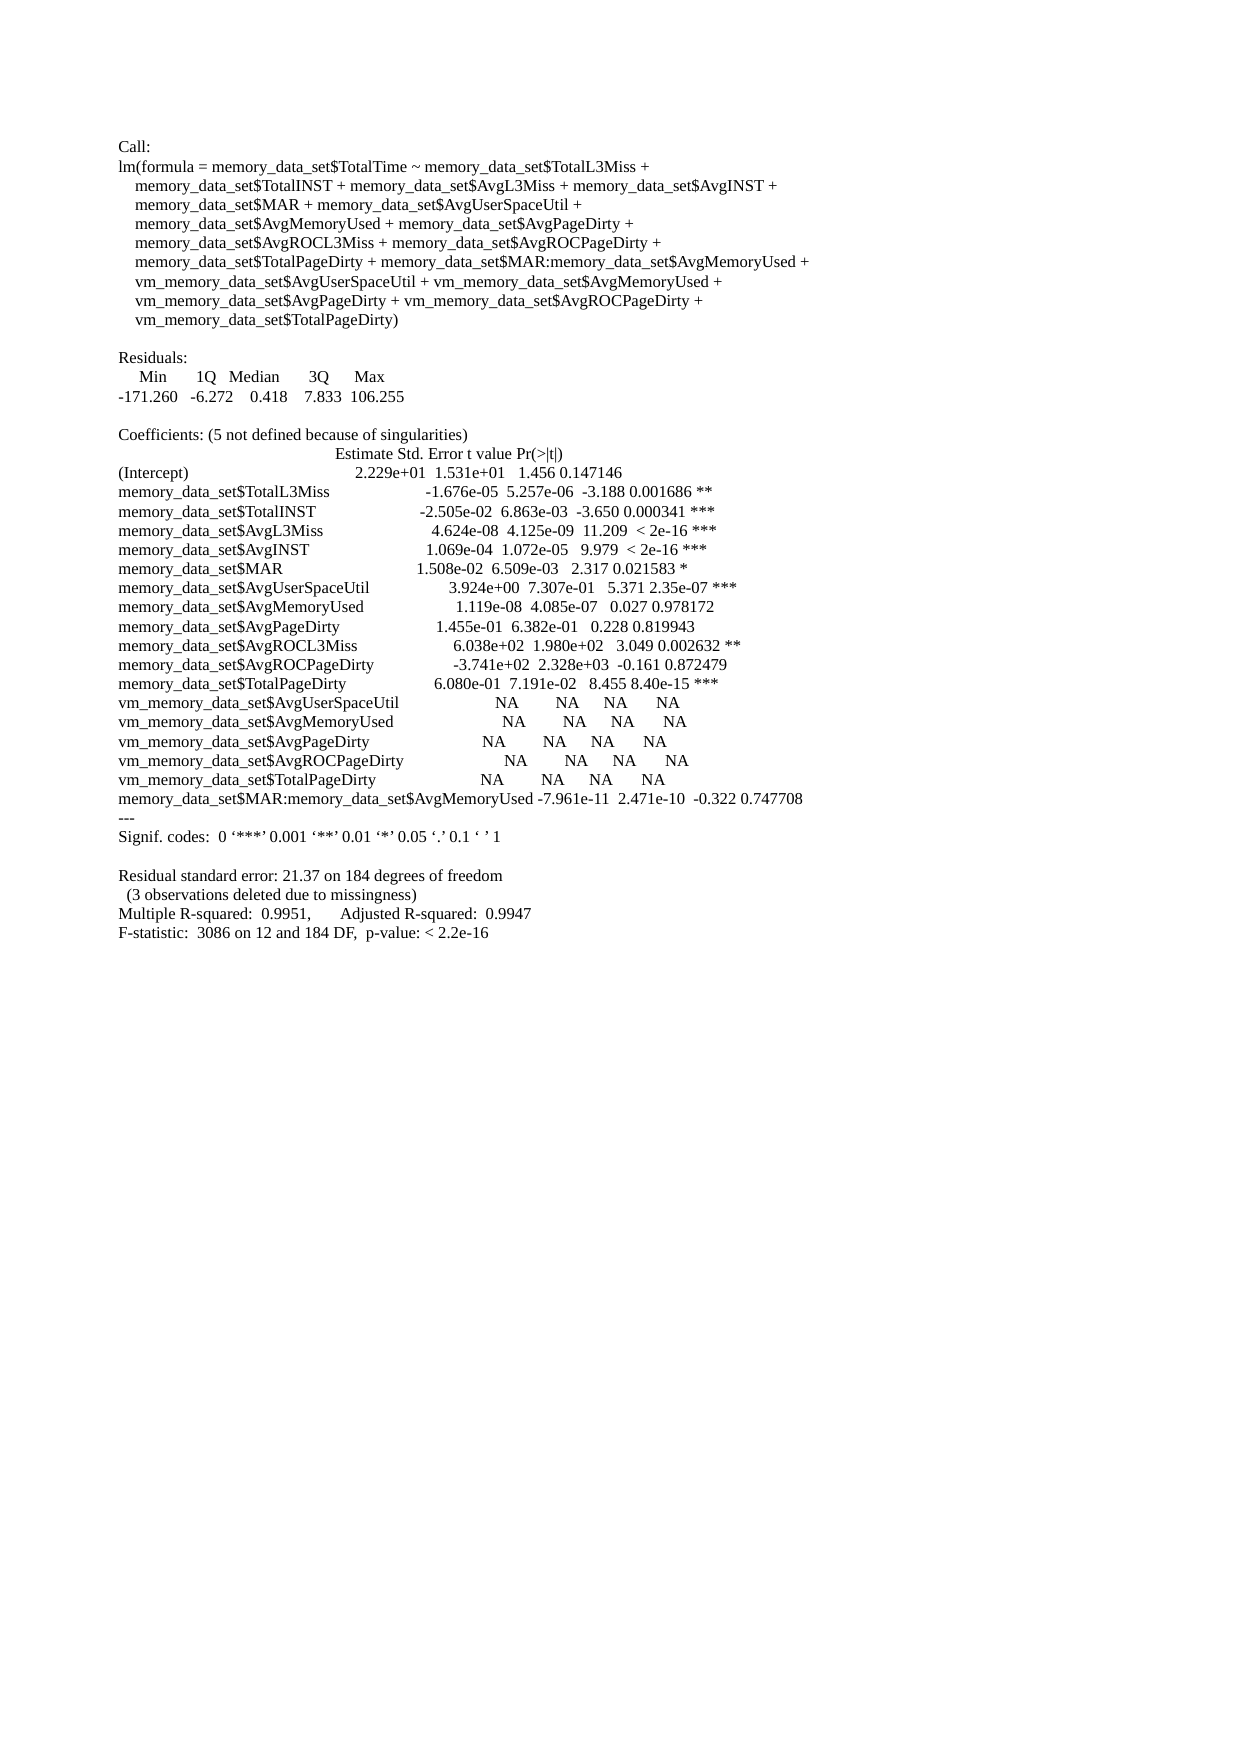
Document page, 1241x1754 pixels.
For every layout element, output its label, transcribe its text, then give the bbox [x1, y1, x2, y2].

text --- [118, 808, 1122, 827]
text (3 observations deleted due to missingness) [118, 885, 1122, 904]
text Residuals: [118, 348, 1122, 367]
text memory_data_set$TotalINST + memory_data_set$AvgL3Miss + memory_data_set$AvgINST + [118, 176, 1122, 195]
text Call: [118, 137, 1122, 156]
text vm_memory_data_set$AvgPageDirty NA NA NA NA [118, 731, 1122, 751]
text vm_memory_data_set$TotalPageDirty) [118, 310, 1122, 329]
text memory_data_set$AvgROCL3Miss + memory_data_set$AvgROCPageDirty + [118, 233, 1122, 252]
text memory_data_set$AvgPageDirty 1.455e-01 6.382e-01 0.228 0.819943 [118, 616, 1122, 636]
text vm_memory_data_set$AvgROCPageDirty NA NA NA NA [118, 751, 1122, 770]
text memory_data_set$TotalL3Miss -1.676e-05 5.257e-06 -3.188 0.001686 ** [118, 482, 1122, 501]
text lm(formula = memory_data_set$TotalTime ~ memory_data_set$TotalL3Miss + [118, 156, 1122, 176]
text memory_data_set$MAR 1.508e-02 6.509e-03 2.317 0.021583 * [118, 559, 1122, 578]
text (Intercept) 2.229e+01 1.531e+01 1.456 0.147146 [118, 463, 1122, 482]
text memory_data_set$AvgMemoryUsed + memory_data_set$AvgPageDirty + [118, 214, 1122, 233]
text F-statistic: 3086 on 12 and 184 DF, p-value: < 2.2e-16 [118, 923, 1122, 942]
text Multiple R-squared: 0.9951, Adjusted R-squared: 0.9947 [118, 904, 1122, 923]
text Coefficients: (5 not defined because of singularities) [118, 425, 1122, 444]
text vm_memory_data_set$TotalPageDirty NA NA NA NA [118, 770, 1122, 789]
text memory_data_set$AvgINST 1.069e-04 1.072e-05 9.979 < 2e-16 *** [118, 540, 1122, 559]
text memory_data_set$AvgL3Miss 4.624e-08 4.125e-09 11.209 < 2e-16 *** [118, 521, 1122, 540]
text memory_data_set$AvgMemoryUsed 1.119e-08 4.085e-07 0.027 0.978172 [118, 597, 1122, 616]
text Min 1Q Median 3Q Max [118, 367, 1122, 386]
text memory_data_set$AvgUserSpaceUtil 3.924e+00 7.307e-01 5.371 2.35e-07 *** [118, 578, 1122, 597]
text memory_data_set$TotalPageDirty + memory_data_set$MAR:memory_data_set$AvgMemoryUsed + [118, 252, 1122, 271]
text vm_memory_data_set$AvgPageDirty + vm_memory_data_set$AvgROCPageDirty + [118, 291, 1122, 310]
text Estimate Std. Error t value Pr(>|t|) [118, 444, 1122, 463]
text Residual standard error: 21.37 on 184 degrees of freedom [118, 866, 1122, 885]
text vm_memory_data_set$AvgUserSpaceUtil NA NA NA NA [118, 693, 1122, 712]
text vm_memory_data_set$AvgMemoryUsed NA NA NA NA [118, 712, 1122, 731]
text memory_data_set$AvgROCPageDirty -3.741e+02 2.328e+03 -0.161 0.872479 [118, 655, 1122, 674]
text memory_data_set$AvgROCL3Miss 6.038e+02 1.980e+02 3.049 0.002632 ** [118, 636, 1122, 655]
text Signif. codes: 0 ‘***’ 0.001 ‘**’ 0.01 ‘*’ 0.05 ‘.’ 0.1 ‘ ’ 1 [118, 827, 1122, 846]
text memory_data_set$MAR + memory_data_set$AvgUserSpaceUtil + [118, 195, 1122, 214]
text -171.260 -6.272 0.418 7.833 106.255 [118, 386, 1122, 406]
text memory_data_set$TotalPageDirty 6.080e-01 7.191e-02 8.455 8.40e-15 *** [118, 674, 1122, 693]
text memory_data_set$TotalINST -2.505e-02 6.863e-03 -3.650 0.000341 *** [118, 501, 1122, 521]
text vm_memory_data_set$AvgUserSpaceUtil + vm_memory_data_set$AvgMemoryUsed + [118, 271, 1122, 291]
text memory_data_set$MAR:memory_data_set$AvgMemoryUsed -7.961e-11 2.471e-10 -0.322 0.747708 [118, 789, 1122, 808]
